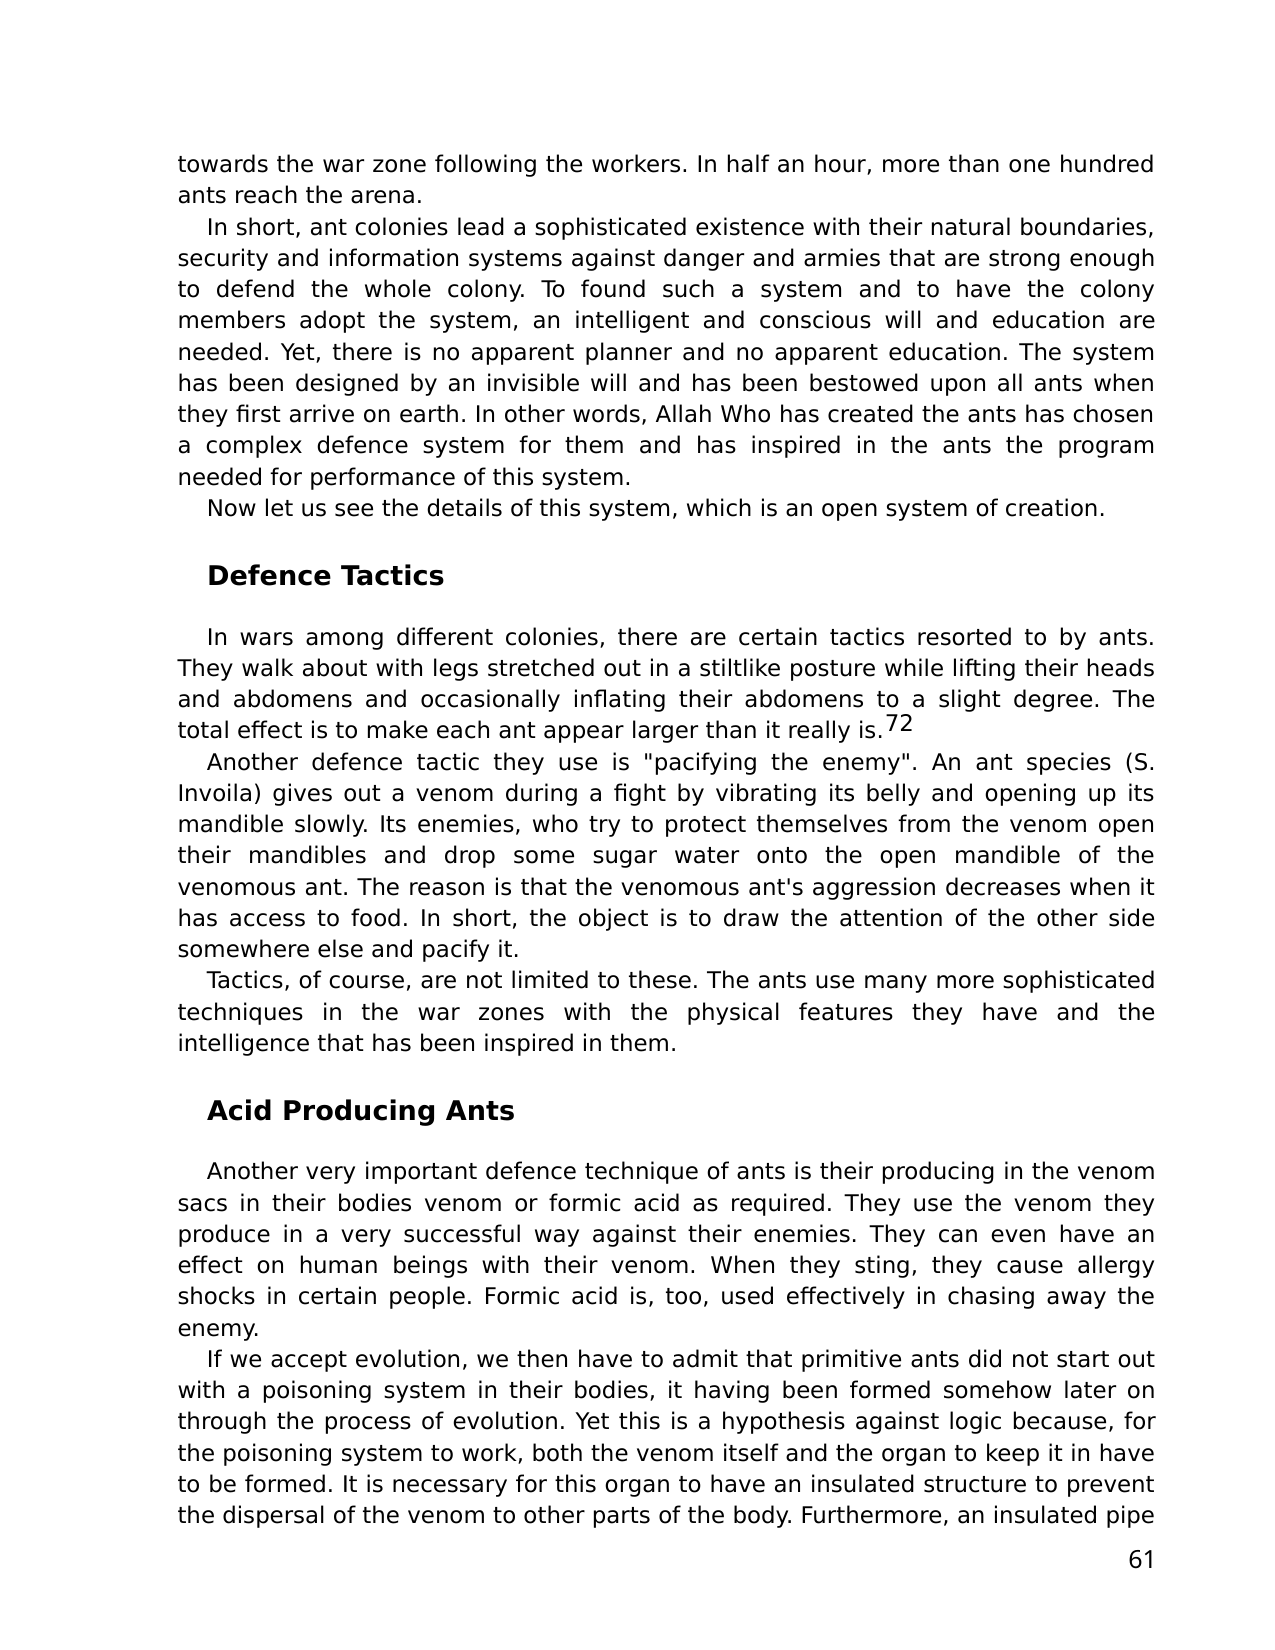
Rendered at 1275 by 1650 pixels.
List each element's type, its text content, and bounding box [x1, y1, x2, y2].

text Another defence tactic they use is "pacifying the enemy". An ant species (S. Invoila) gives out a venom during a fight by vibrating its belly and opening up its mandible slowly. Its enemies, who try to protect themselves from the venom open their mandibles and drop some sugar water onto the open mandible of the venomous ant. The reason is that the venomous ant's aggression decreases when it has access to food. In short, the object is to draw the attention of the other side somewhere else and pacify it. [177, 745, 1157, 964]
text If we accept evolution, we then have to admit that primitive ants did not start out with a poisoning system in their bodies, it having been formed somehow later on through the process of evolution. Yet this is a hypothesis against logic because, for the poisoning system to work, both the venom itself and the organ to keep it in have to be formed. It is necessary for this organ to have an insulated structure to prevent the dispersal of the venom to other parts of the body. Furthermore, an insulated pipe [177, 1342, 1157, 1530]
text In wars among different colonies, there are certain tactics resorted to by ants. They walk about with legs stretched out in a stiltlike posture while lifting their heads and abdomens and occasionally inflating their abdomens to a slight degree. The total effect is to make each ant appear larger than it really is.72 [177, 620, 1157, 745]
text Another very important defence technique of ants is their producing in the venom sacs in their bodies venom or formic acid as required. They use the venom they produce in a very successful way against their enemies. They can even have an effect on human beings with their venom. When they sting, they cause allergy shocks in certain people. Formic acid is, too, used effectively in chasing away the enemy. [177, 1155, 1157, 1342]
text Acid Producing Ants [177, 1095, 1157, 1127]
text Now let us see the details of this system, which is an open system of creation. [177, 491, 1157, 523]
text Tactics, of course, are not limited to these. The ants use many more sophisticated techniques in the war zones with the physical features they have and the intelligence that has been inspired in them. [177, 964, 1157, 1057]
text In short, ant colonies lead a sophisticated existence with their natural boundaries, security and information systems against danger and armies that are strong enough to defend the whole colony. To found such a system and to have the colony members adopt the system, an intelligent and conscious will and education are needed. Yet, there is no apparent planner and no apparent education. The system has been designed by an invisible will and has been bestowed upon all ants when they first arrive on earth. In other words, Allah Who has created the ants has chosen a complex defence system for them and has inspired in the ants the program needed for performance of this system. [177, 210, 1157, 491]
text Defence Tactics [177, 560, 1157, 592]
text towards the war zone following the workers. In half an hour, more than one hundred ants reach the arena. [177, 148, 1157, 210]
